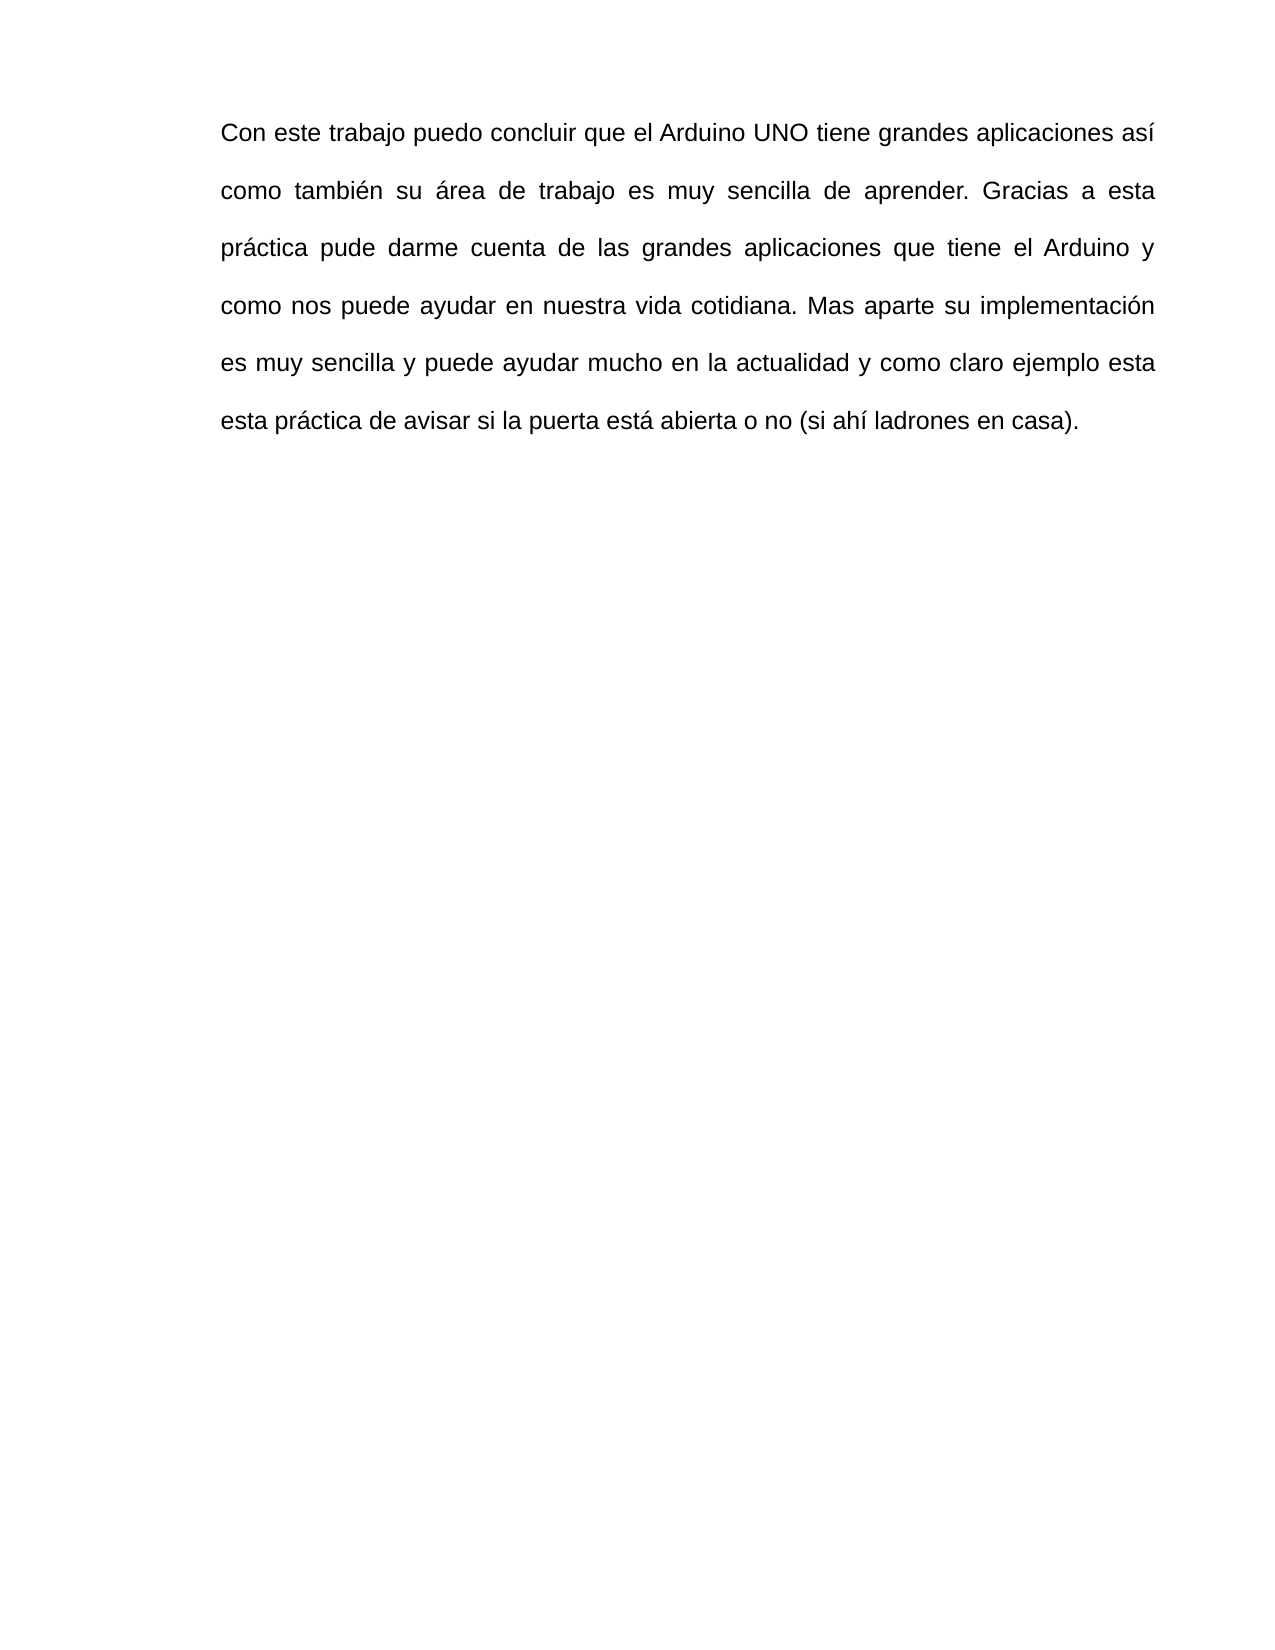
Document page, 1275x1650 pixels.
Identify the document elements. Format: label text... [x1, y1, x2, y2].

text Con este trabajo puedo concluir que el Arduino UNO tiene grandes aplicaciones así como también su área de trabajo es muy sencilla de aprender. Gracias a esta práctica pude darme cuenta de las grandes aplicaciones que tiene el Arduino y como nos puede ayudar en nuestra vida cotidiana. Mas aparte su implementación es muy sencilla y puede ayudar mucho en la actualidad y como claro ejemplo esta esta práctica de avisar si la puerta está abierta o no (si ahí ladrones en casa). [220, 118, 1157, 434]
